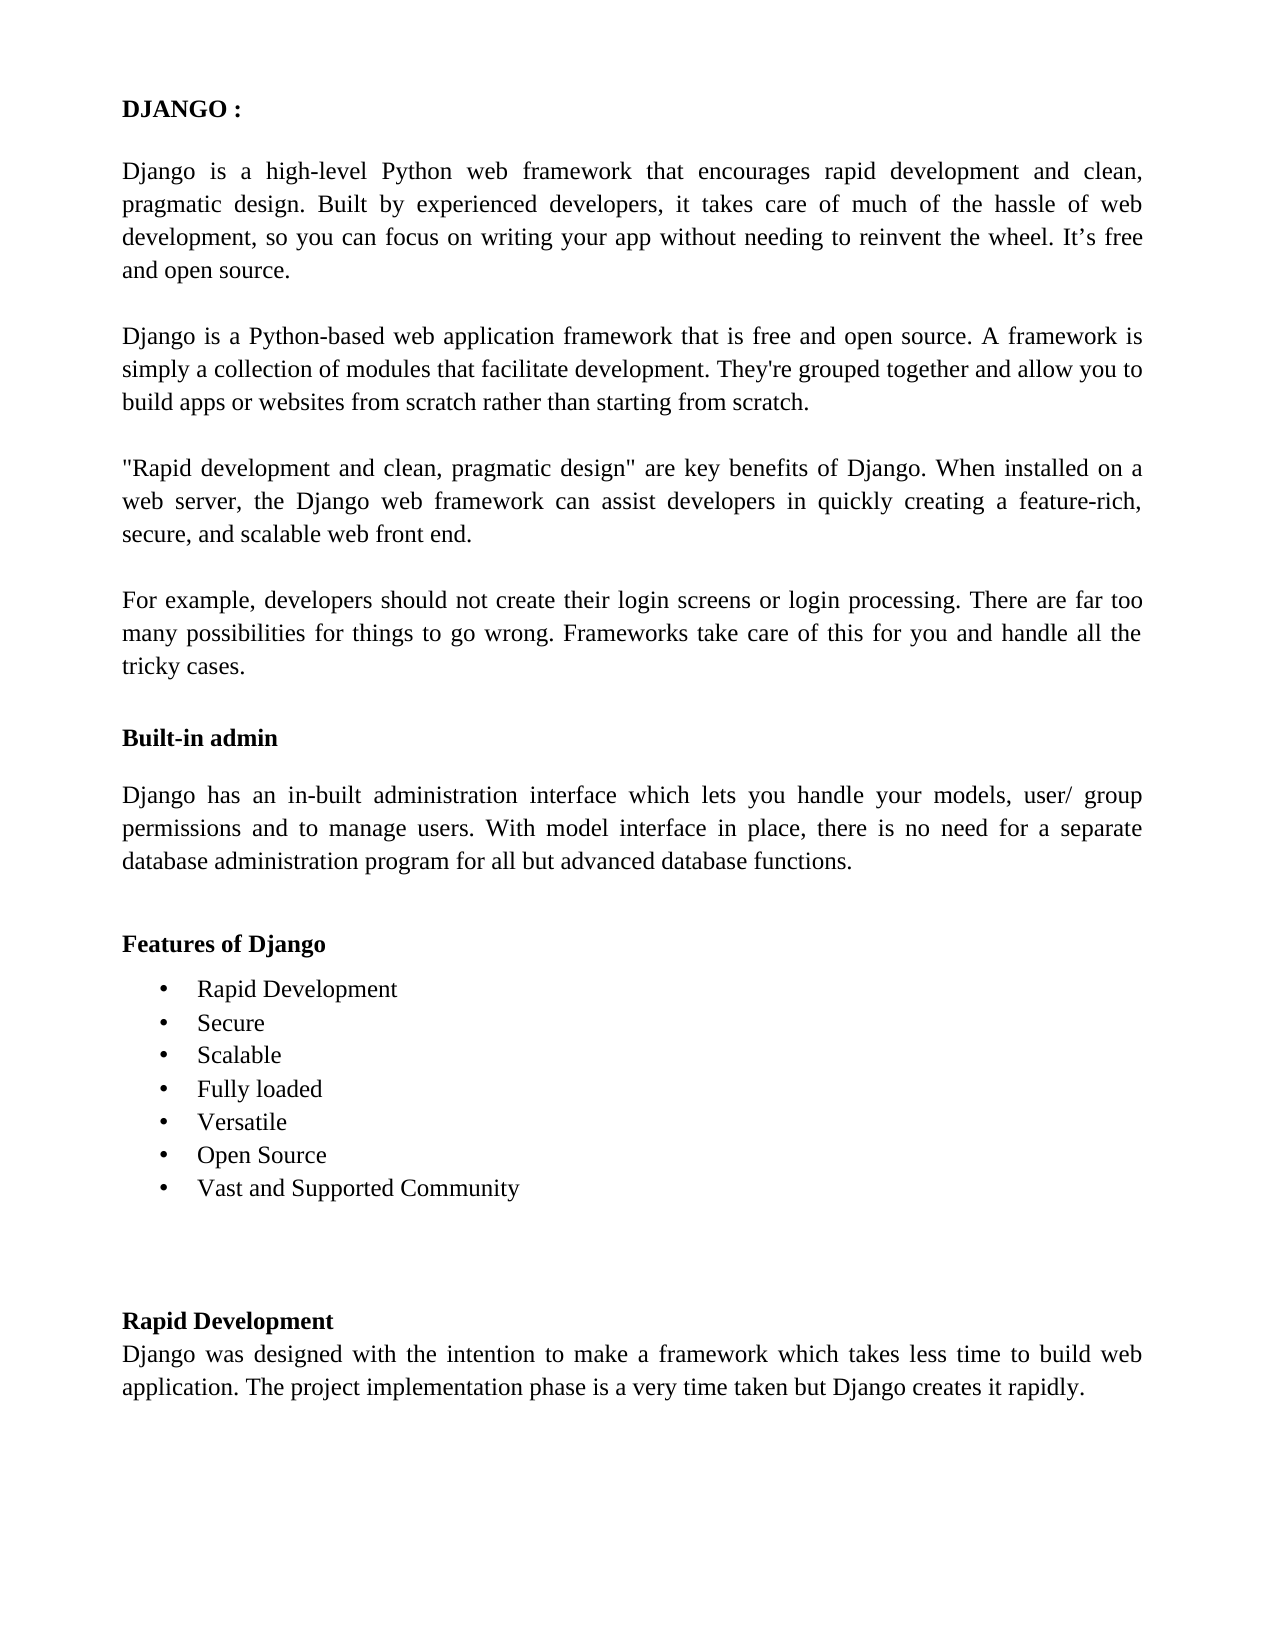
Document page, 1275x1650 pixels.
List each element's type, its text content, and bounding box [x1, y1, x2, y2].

list Secure [159, 1008, 1144, 1036]
list Versatile [159, 1107, 1144, 1135]
text DJANGO : [122, 94, 1144, 122]
list Vast and Supported Community [159, 1173, 1144, 1201]
text For example, developers should not create their login screens or login processing. There are far too many possibilities for things to go wrong. Frameworks take care of this for you and handle all the tricky cases. [122, 585, 1144, 680]
list Fully loaded [159, 1074, 1144, 1102]
list Scalable [159, 1041, 1144, 1069]
subtitle Features of Django [122, 929, 1144, 958]
text Django has an in-built administration interface which lets you handle your models, user/ group permissions and to manage users. With model interface in place, there is no need for a separate database administration program for all but advanced database functions. [122, 780, 1144, 875]
text Django is a high-level Python web framework that encourages rapid development and clean, pragmatic design. Built by experienced developers, it takes care of much of the hassle of web development, so you can focus on writing your app without needing to reinvent the wheel. It’s free and open source. [122, 156, 1144, 284]
text Django was designed with the intention to make a framework which takes less time to build web application. The project implementation phase is a very time taken but Django creates it rapidly. [122, 1339, 1144, 1401]
list Rapid Development [159, 974, 1144, 1003]
list Open Source [159, 1140, 1144, 1168]
text Django is a Python-based web application framework that is free and open source. A framework is simply a collection of modules that facilitate development. They're grouped together and allow you to build apps or websites from scratch rather than starting from scratch. [122, 321, 1144, 416]
text "Rapid development and clean, pragmatic design" are key benefits of Django. When installed on a web server, the Django web framework can assist developers in quickly creating a feature-rich, secure, and scalable web front end. [122, 453, 1144, 548]
text Rapid Development [122, 1306, 1144, 1335]
subtitle Built-in admin [122, 723, 1144, 752]
